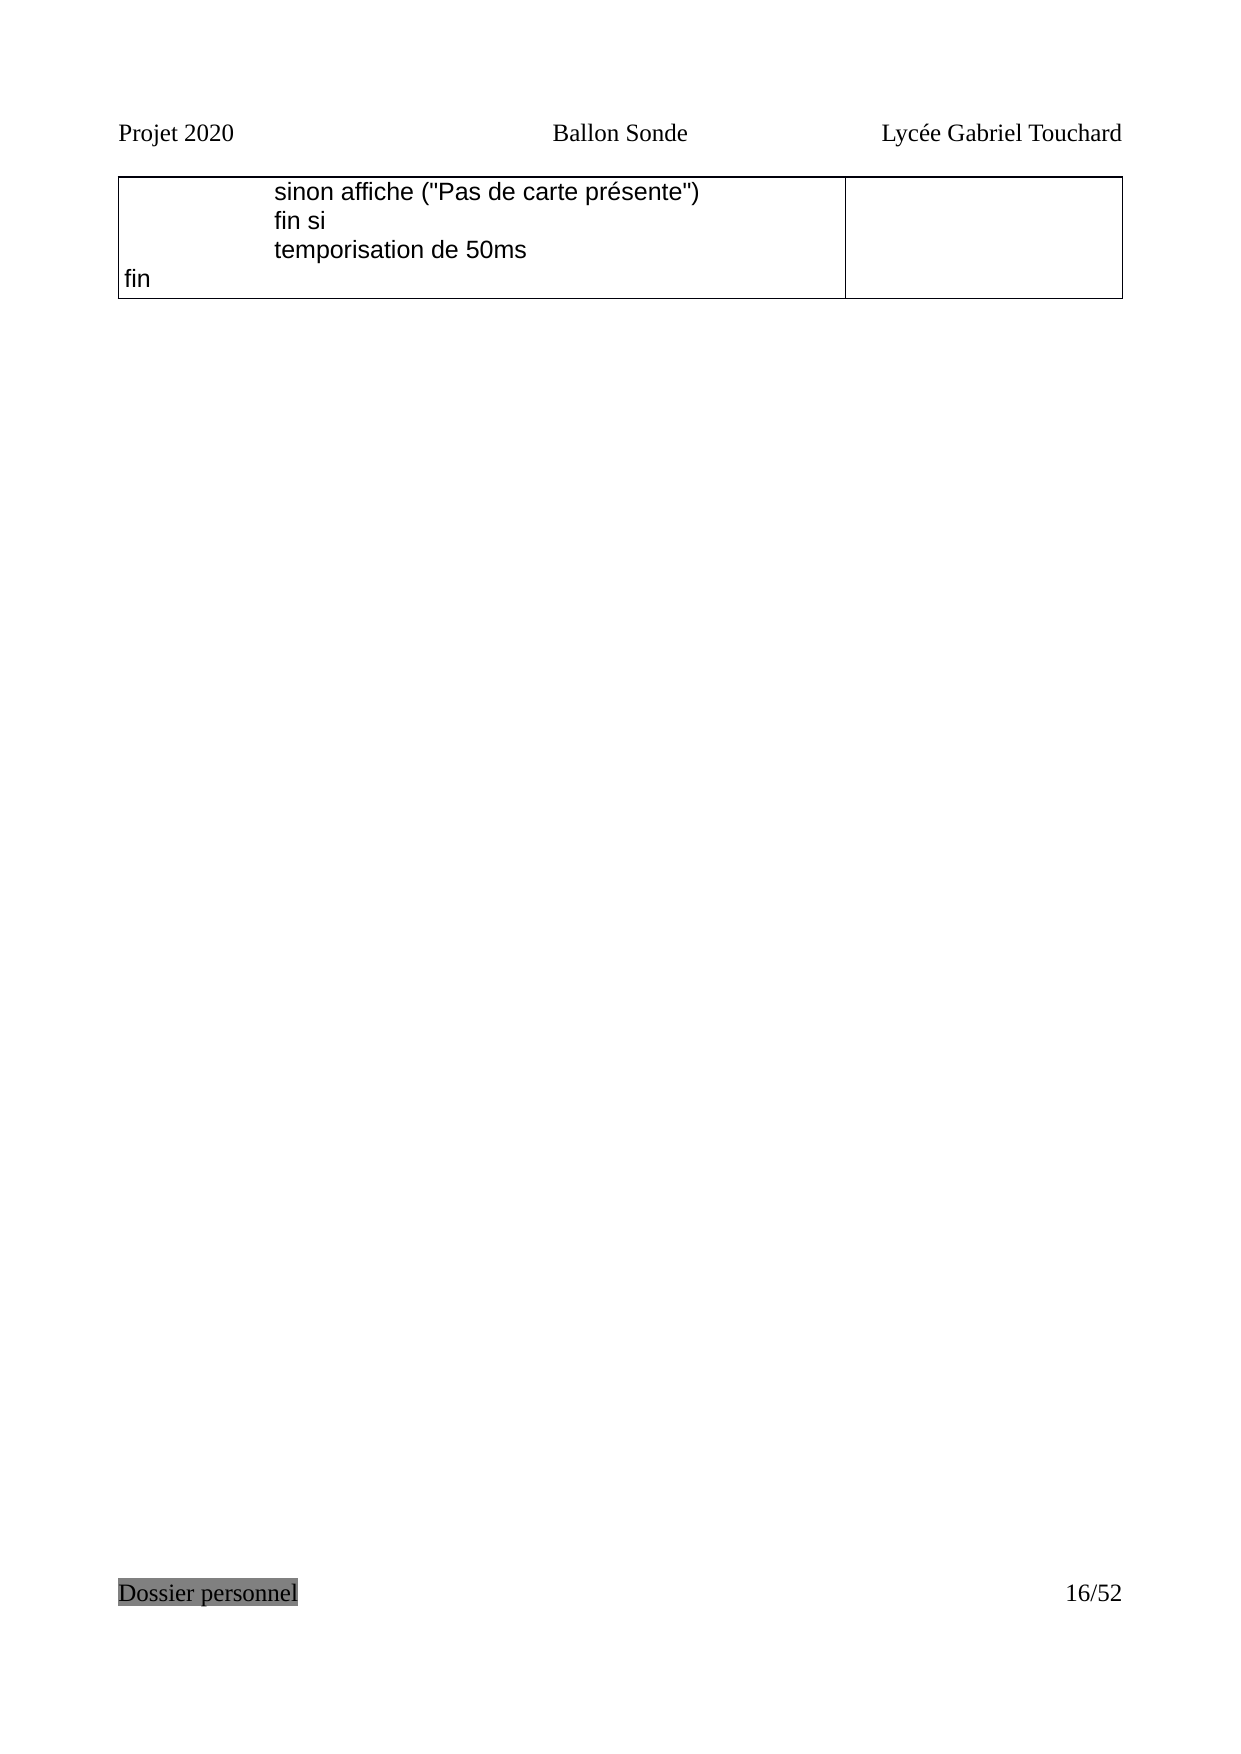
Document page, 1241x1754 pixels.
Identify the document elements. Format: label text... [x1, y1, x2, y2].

table_cell [846, 178, 1122, 298]
table_cell sinon affiche ("Pas de carte présente") fin si temporisation de 50ms fin [119, 178, 845, 298]
